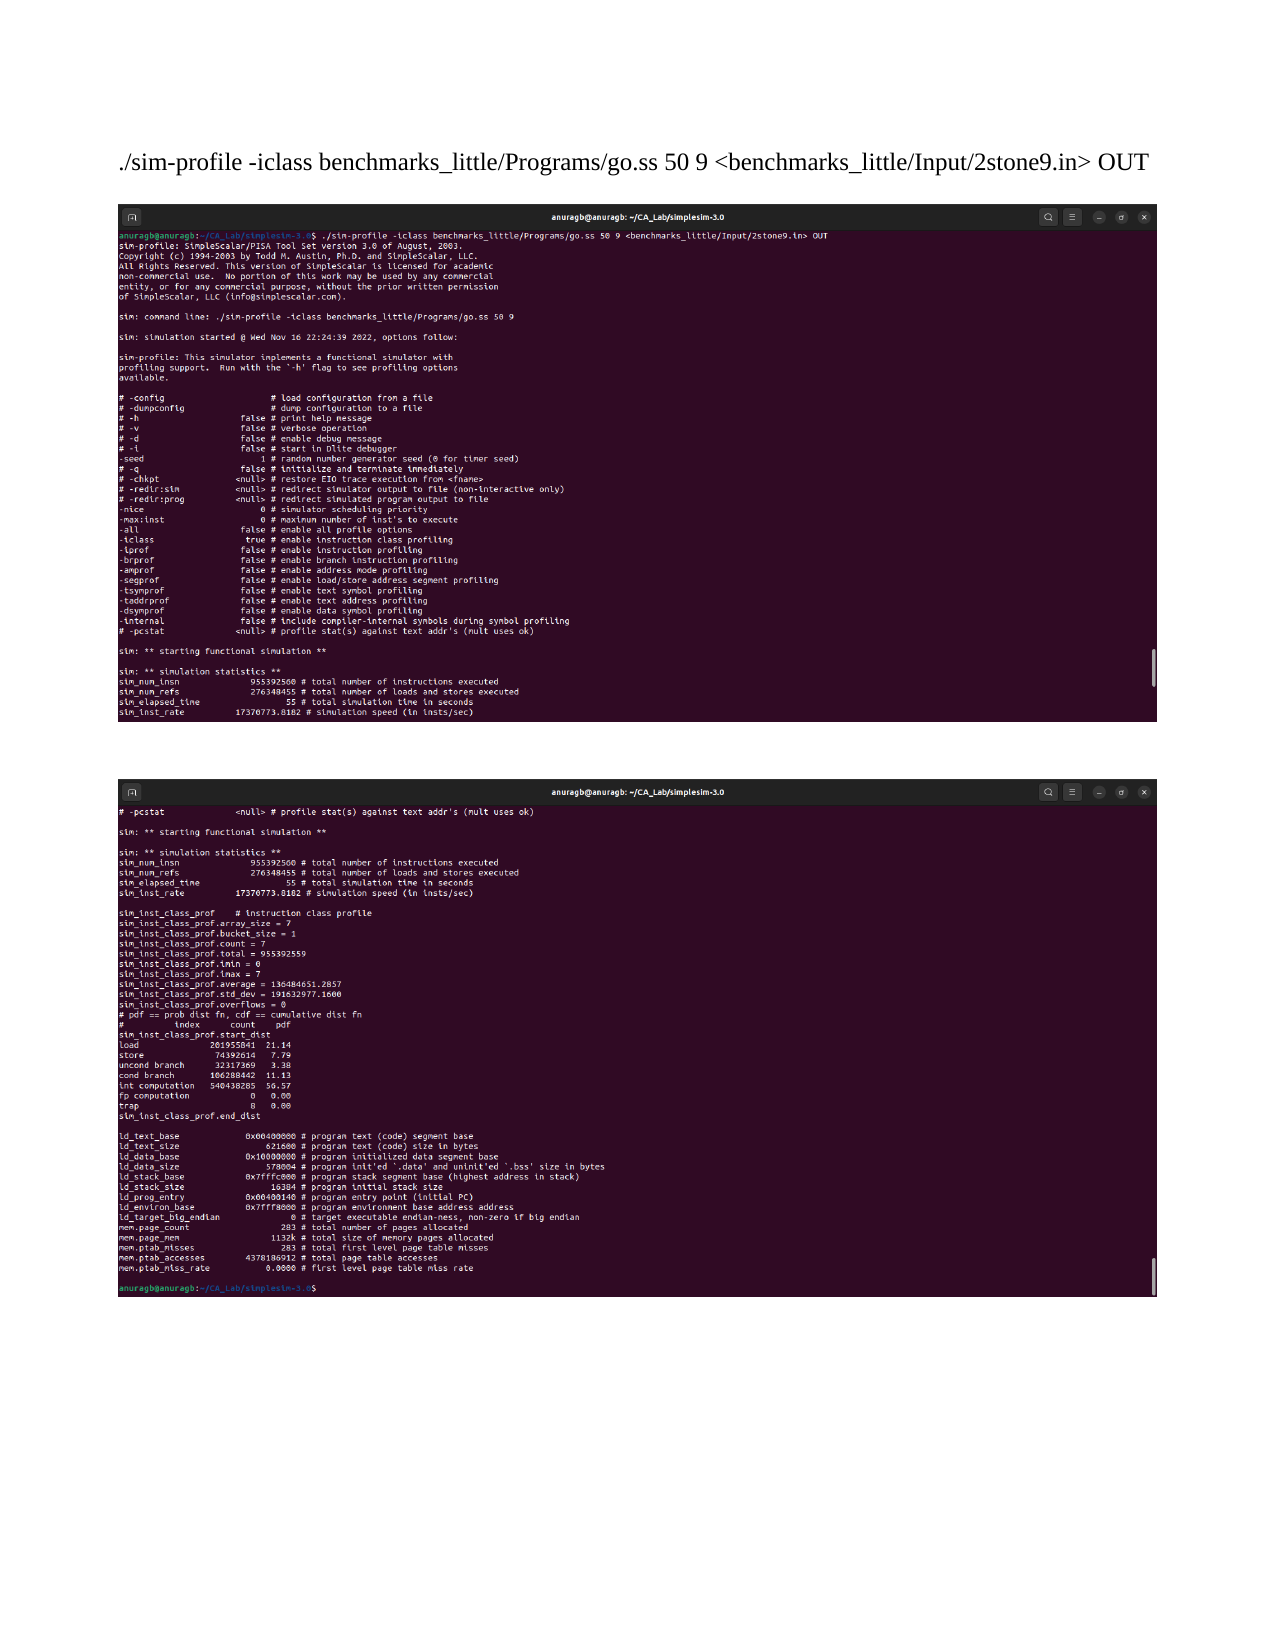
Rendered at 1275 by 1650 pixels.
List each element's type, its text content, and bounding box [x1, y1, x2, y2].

text [118, 722, 1157, 751]
picture [118, 779, 1157, 1297]
text ./sim-profile -iclass benchmarks_little/Programs/go.ss 50 9 <benchmarks_little/Input/2stone9.in> OUT [118, 118, 1157, 204]
picture [118, 204, 1157, 722]
